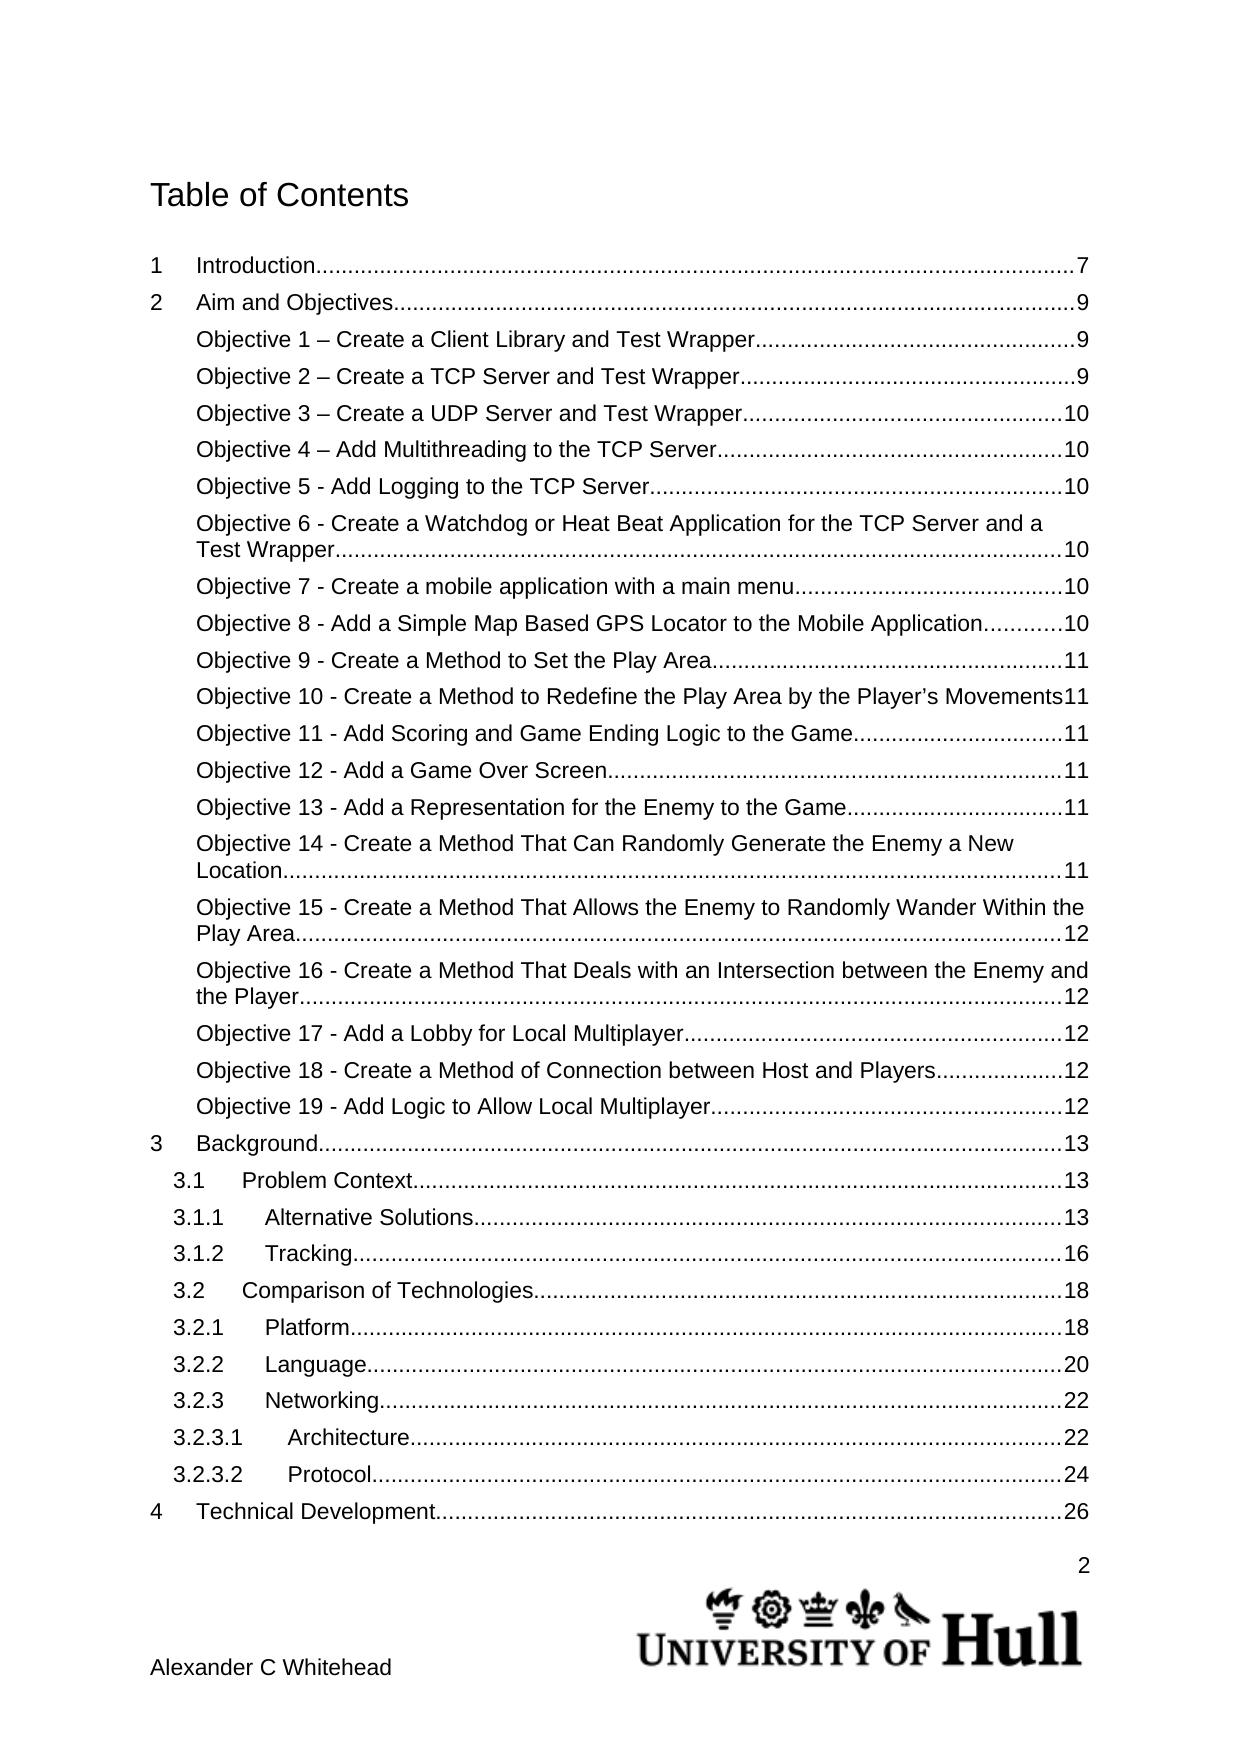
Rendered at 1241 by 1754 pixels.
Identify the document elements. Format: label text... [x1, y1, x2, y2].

text Objective 18 - Create a Method of Connection between Host and Players 12 [196, 1057, 1090, 1083]
text 3.2.3.1 Architecture 22 [173, 1424, 1090, 1451]
text 3.2.1 Platform 18 [173, 1314, 1090, 1340]
text Objective 16 - Create a Method That Deals with an Intersection between the Enemy and the Player 12 [196, 957, 1090, 1009]
text Objective 15 - Create a Method That Allows the Enemy to Randomly Wander Within the Play Area 12 [196, 893, 1090, 946]
text Objective 8 - Add a Simple Map Based GPS Locator to the Mobile Application 10 [196, 610, 1090, 636]
text Objective 12 - Add a Game Over Screen 11 [196, 757, 1090, 783]
text Objective 6 - Create a Watchdog or Heat Beat Application for the TCP Server and a Test Wrapper 10 [196, 510, 1090, 563]
text Objective 2 – Create a TCP Server and Test Wrapper 9 [196, 363, 1090, 389]
text 3.2.3.2 Protocol 24 [173, 1461, 1090, 1487]
text Objective 1 – Create a Client Library and Test Wrapper 9 [196, 326, 1090, 352]
text Objective 13 - Add a Representation for the Enemy to the Game 11 [196, 794, 1090, 820]
text Objective 17 - Add a Lobby for Local Multiplayer 12 [196, 1020, 1090, 1046]
text 3.1 Problem Context 13 [173, 1167, 1090, 1193]
text Objective 4 – Add Multithreading to the TCP Server 10 [196, 436, 1090, 463]
text 3.2.2 Language 20 [173, 1351, 1090, 1377]
text 3.2.3 Networking 22 [173, 1387, 1090, 1414]
text Objective 10 - Create a Method to Redefine the Play Area by the Player’s Movements 11 [196, 683, 1090, 710]
text 1 Introduction 7 [150, 252, 1090, 279]
text 3 Background 13 [150, 1130, 1090, 1156]
text Objective 11 - Add Scoring and Game Ending Logic to the Game 11 [196, 720, 1090, 746]
picture [630, 1578, 1091, 1676]
text 4 Technical Development 26 [150, 1498, 1090, 1524]
text 2 Aim and Objectives 9 [150, 289, 1090, 316]
text Objective 3 – Create a UDP Server and Test Wrapper 10 [196, 399, 1090, 426]
text 3.2 Comparison of Technologies 18 [173, 1277, 1090, 1303]
subtitle Table of Contents [150, 175, 1090, 213]
text Objective 9 - Create a Method to Set the Play Area 11 [196, 647, 1090, 673]
text 3.1.2 Tracking 16 [173, 1240, 1090, 1267]
text Objective 7 - Create a mobile application with a main menu 10 [196, 573, 1090, 599]
text 3.1.1 Alternative Solutions 13 [173, 1204, 1090, 1230]
text Objective 14 - Create a Method That Can Randomly Generate the Enemy a New Location 11 [196, 830, 1090, 883]
text Objective 5 - Add Logging to the TCP Server 10 [196, 473, 1090, 499]
text Objective 19 - Add Logic to Allow Local Multiplayer 12 [196, 1093, 1090, 1120]
